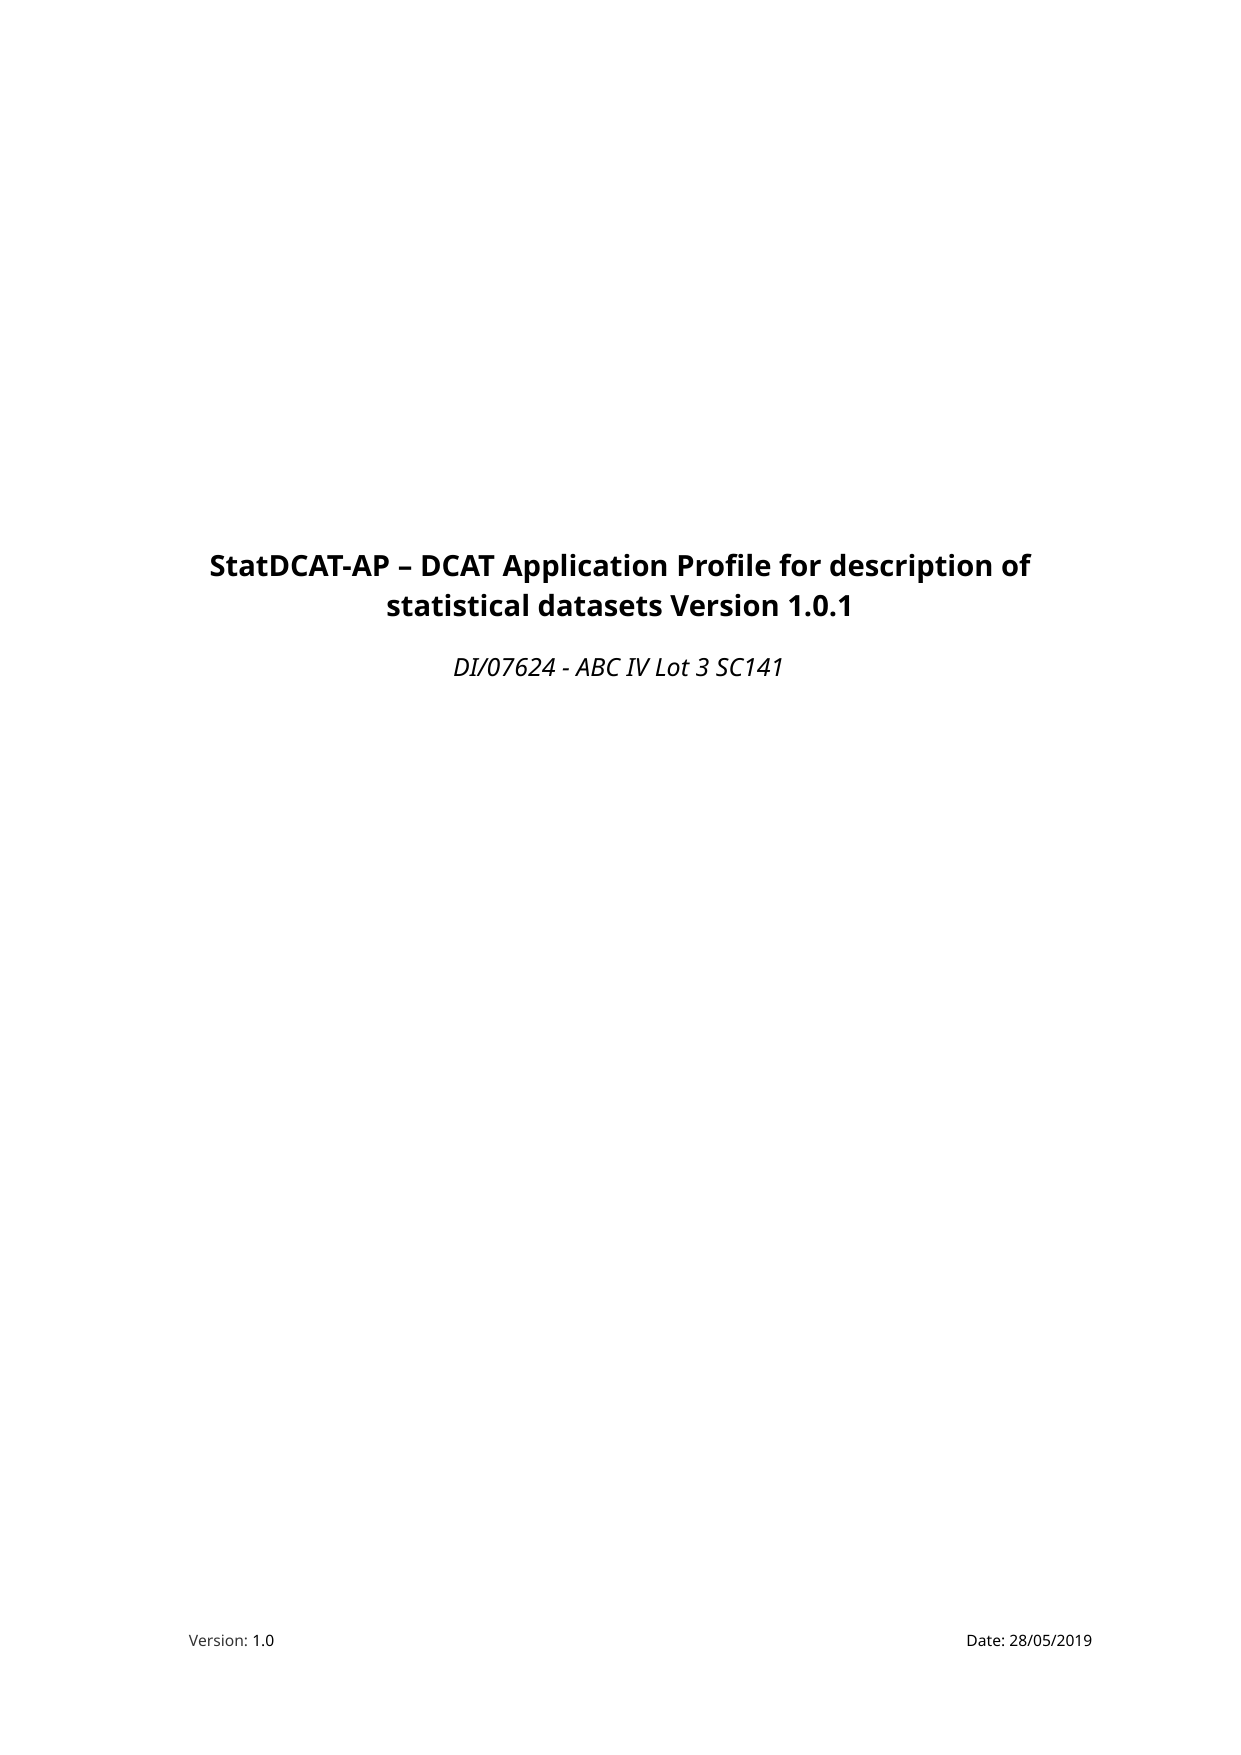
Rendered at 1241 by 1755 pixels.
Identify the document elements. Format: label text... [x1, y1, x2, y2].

title StatDCAT-AP – DCAT Application Profile for description of statistical datasets Version 1.0.1 [177, 546, 1063, 625]
subtitle DI/07624 - ABC IV Lot 3 SC141 [177, 650, 1063, 684]
